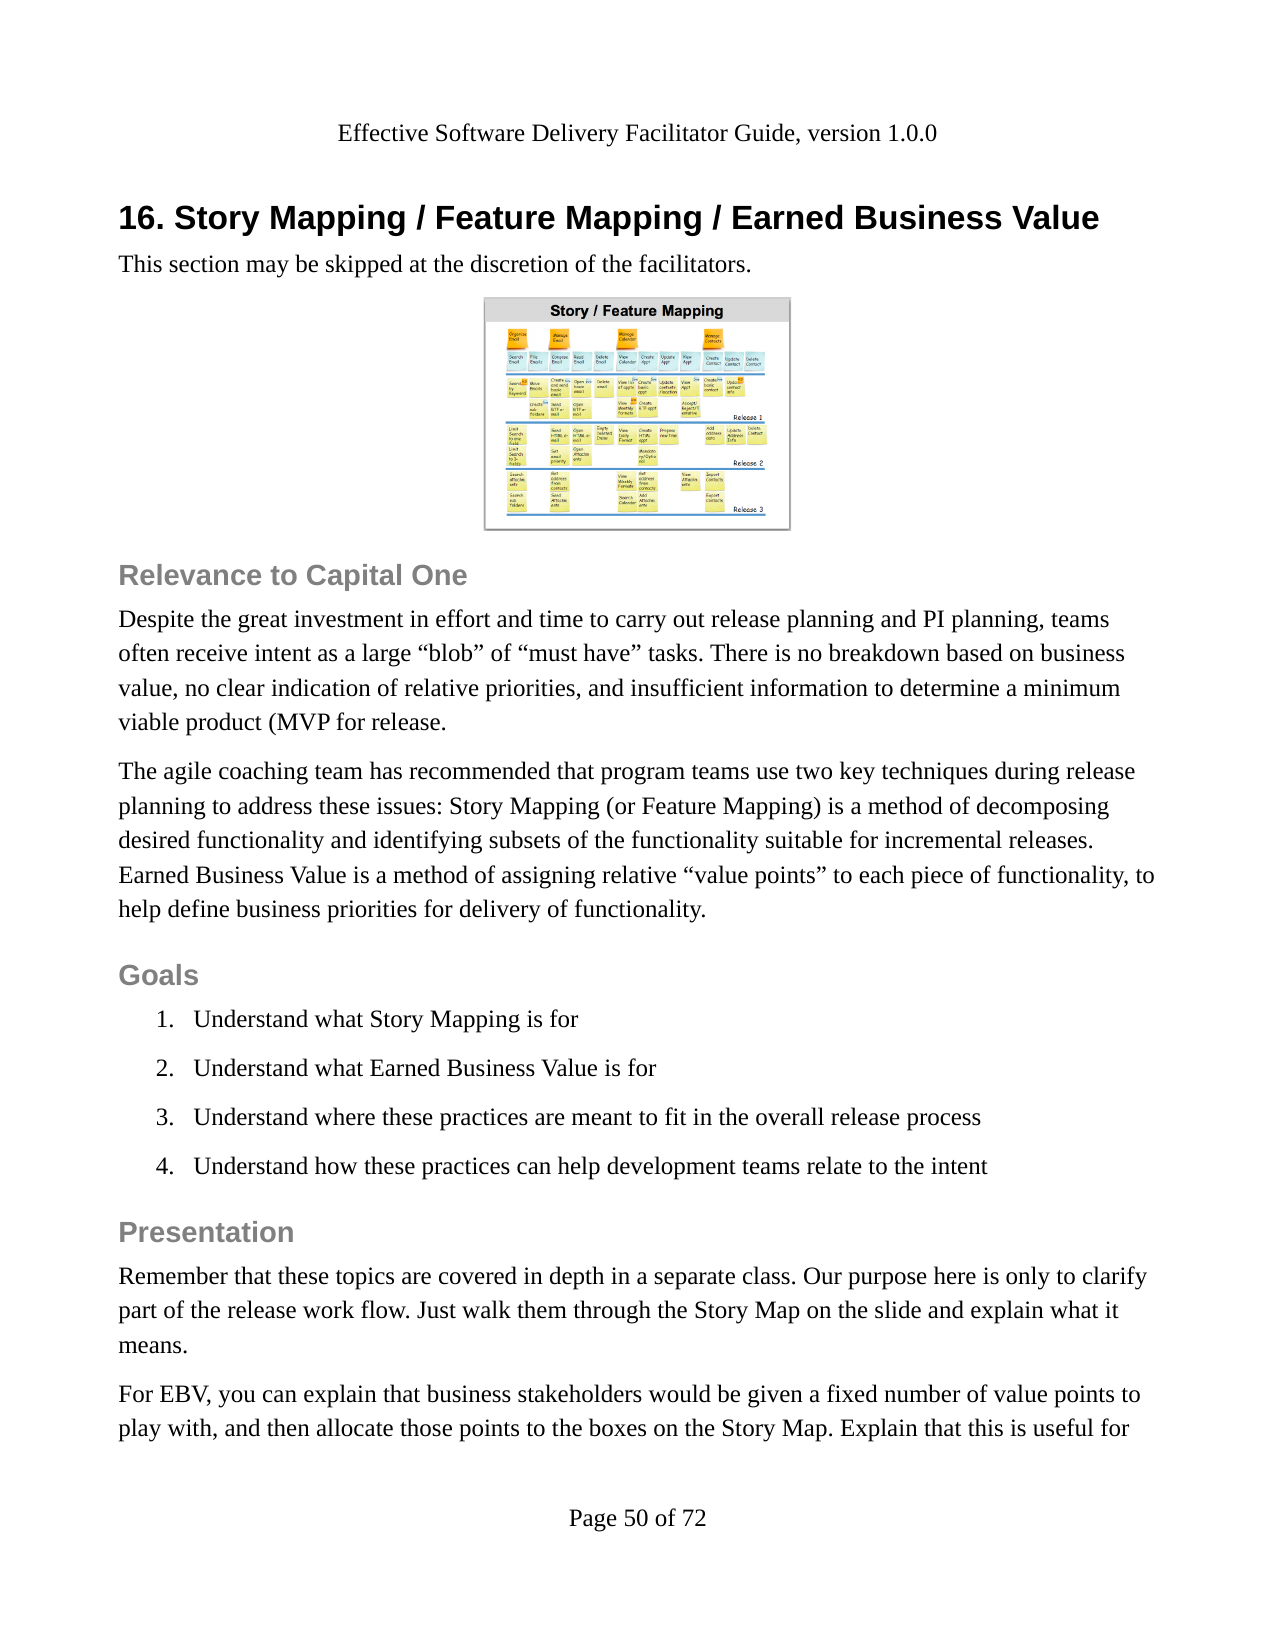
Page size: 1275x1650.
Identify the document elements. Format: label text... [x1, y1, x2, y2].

list Understand where these practices are meant to fit in the overall release process [156, 1102, 1157, 1131]
text This section may be skipped at the discretion of the facilitators. [118, 249, 1157, 278]
text Remember that these topics are covered in depth in a separate class. Our purpose here is only to clarify part of the release work flow. Just walk them through the Story Map on the slide and explain what it means. [118, 1261, 1157, 1358]
text For EBV, you can explain that business stakeholders would be given a fixed number of value points to play with, and then allocate those points to the boxes on the Story Map. Explain that this is useful for [118, 1379, 1157, 1442]
list Understand what Earned Business Value is for [156, 1053, 1157, 1082]
subtitle Presentation [118, 1215, 1157, 1248]
text The agile coaching team has recommended that program teams use two key techniques during release planning to address these issues: Story Mapping (or Feature Mapping) is a method of decomposing desired functionality and identifying subsets of the functionality suitable for incremental releases. Earned Business Value is a method of assigning relative “value points” to each piece of functionality, to help define business priorities for delivery of functionality. [118, 756, 1157, 923]
list Understand how these practices can help development teams relate to the intent [156, 1151, 1157, 1180]
subtitle 16. Story Mapping / Feature Mapping / Earned Business Value [118, 198, 1157, 236]
list Understand what Story Mapping is for [156, 1004, 1157, 1033]
picture [483, 297, 792, 531]
text Despite the great investment in effort and time to carry out release planning and PI planning, teams often receive intent as a large “blob” of “must have” tasks. There is no breakdown based on business value, no clear indication of relative priorities, and insufficient information to determine a minimum viable product (MVP for release. [118, 604, 1157, 736]
subtitle Relevance to Capital One [118, 558, 1157, 591]
subtitle Goals [118, 958, 1157, 991]
